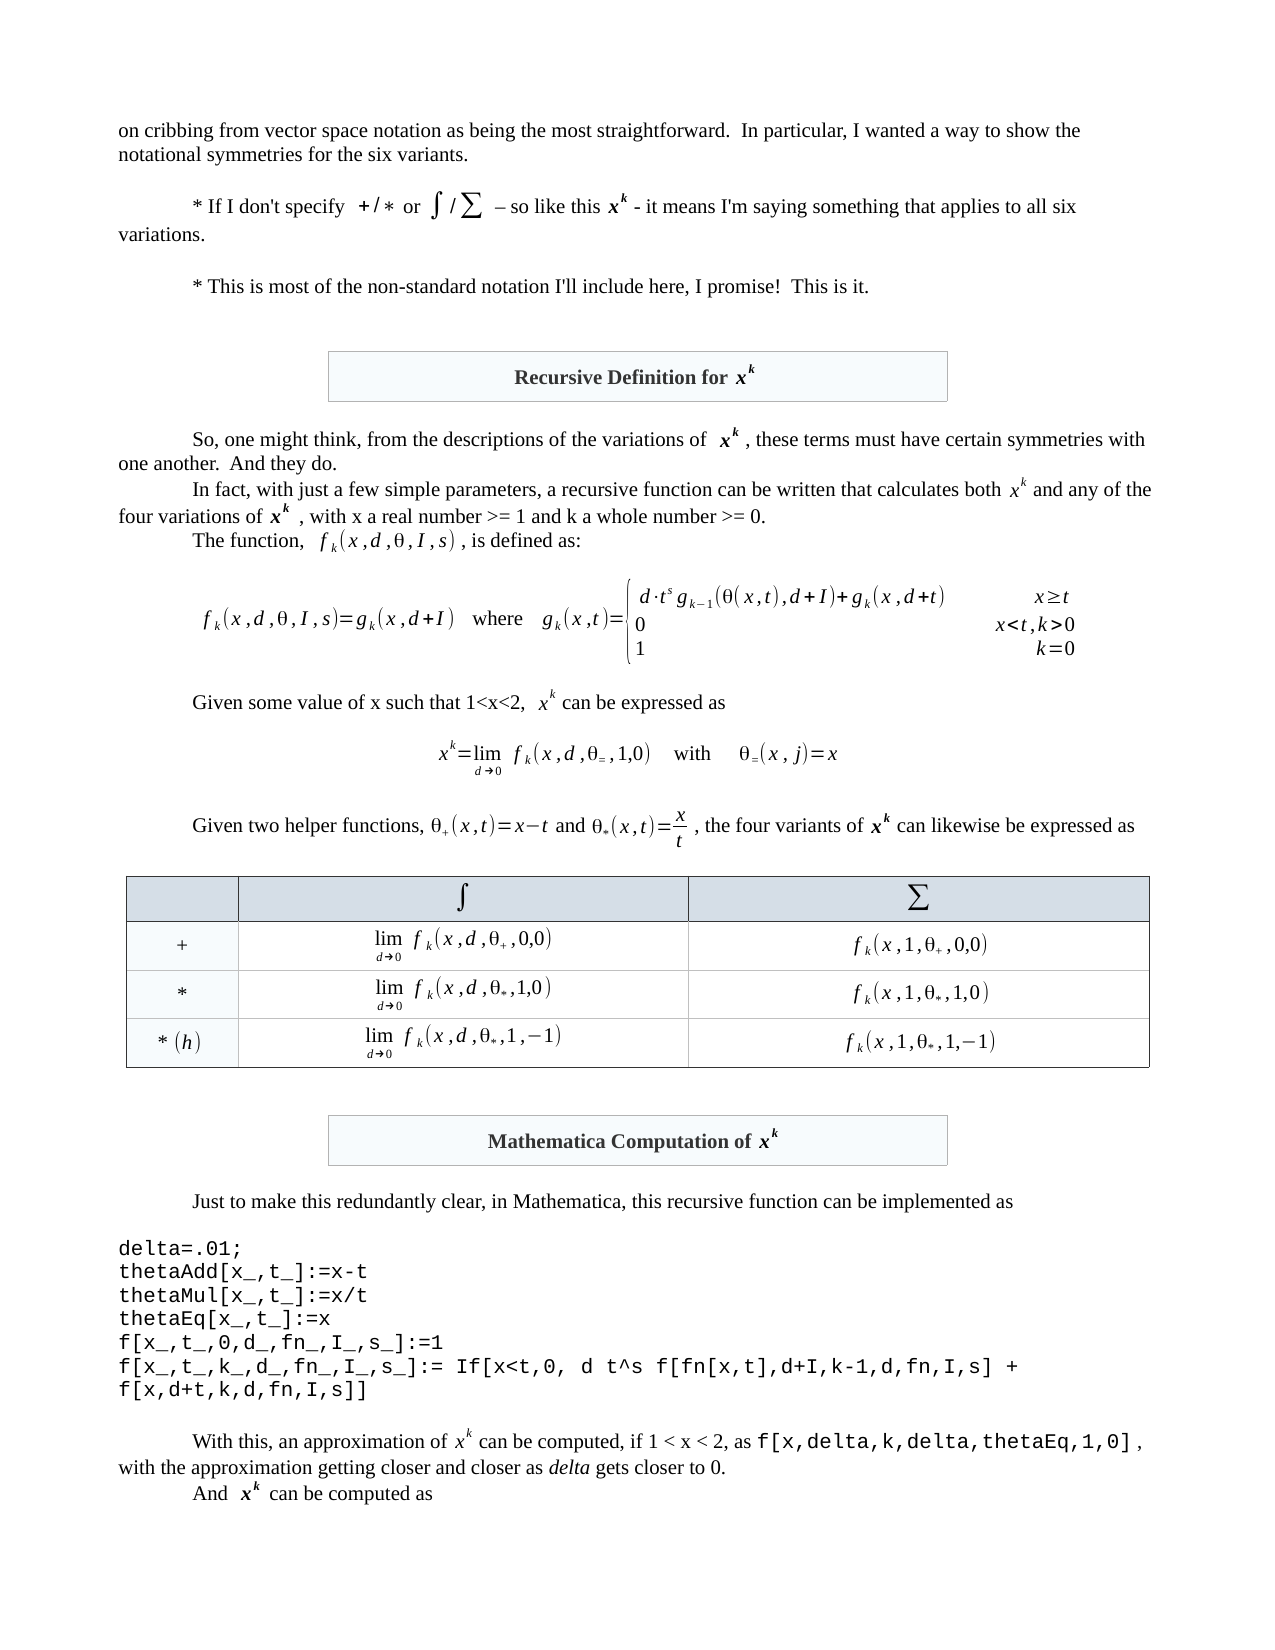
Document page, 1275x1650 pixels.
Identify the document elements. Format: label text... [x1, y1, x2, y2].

text Just to make this redundantly clear, in Mathematica, this recursive function can be implemented as [118, 1189, 1157, 1213]
table_header [127, 877, 238, 921]
text thetaAdd[x_,t_]:=x-t [118, 1261, 1157, 1285]
text f[x_,t_,k_,d_,fn_,I_,s_]:= If[x<t,0, d t^s f[fn[x,t],d+I,k-1,d,fn,I,s] + f[x,d+t,k,d,fn,I,s]] [118, 1356, 1157, 1403]
text Mathematica Computation of [329, 1116, 947, 1165]
table_header [689, 877, 1149, 921]
table_cell [239, 922, 688, 970]
table_cell * [127, 1019, 238, 1067]
text With this, an approximation ofcan be computed, if 1 < x < 2, as f[x,delta,k,delta,thetaEq,1,0] , with the approximation getting closer and closer as delta gets closer to 0. [118, 1427, 1157, 1479]
text * If I don't specify or– so like this- it means I'm saying something that applies to all six variations. [118, 190, 1157, 246]
table_cell * [127, 971, 238, 1018]
table_cell [689, 1019, 1149, 1067]
text Recursive Definition for [329, 352, 947, 401]
text thetaEq[x_,t_]:=x [118, 1308, 1157, 1332]
text on cribbing from vector space notation as being the most straightforward. In particular, I wanted a way to show the notational symmetries for the six variants. [118, 118, 1157, 166]
text And can be computed as [118, 1479, 1157, 1505]
text Given some value of x such that 1<x<2, can be expressed as [118, 688, 1157, 714]
text Given two helper functions,and, the four variants ofcan likewise be expressed as [118, 802, 1157, 851]
table_cell [689, 922, 1149, 970]
table_cell + [127, 922, 238, 970]
table_header [239, 877, 688, 921]
text delta=.01; [118, 1237, 1157, 1261]
table_cell [239, 1019, 688, 1067]
table_cell [239, 971, 688, 1018]
text thetaMul[x_,t_]:=x/t [118, 1285, 1157, 1308]
text f[x_,t_,0,d_,fn_,I_,s_]:=1 [118, 1332, 1157, 1356]
text So, one might think, from the descriptions of the variations of , these terms must have certain symmetries with one another. And they do. [118, 425, 1157, 475]
text * This is most of the non-standard notation I'll include here, I promise! This is it. [118, 274, 1157, 298]
text In fact, with just a few simple parameters, a recursive function can be written that calculates bothand any of the four variations of, with x a real number >= 1 and k a whole number >= 0. [118, 475, 1157, 528]
table_cell [689, 971, 1149, 1018]
text The function, , is defined as: [118, 528, 1157, 555]
